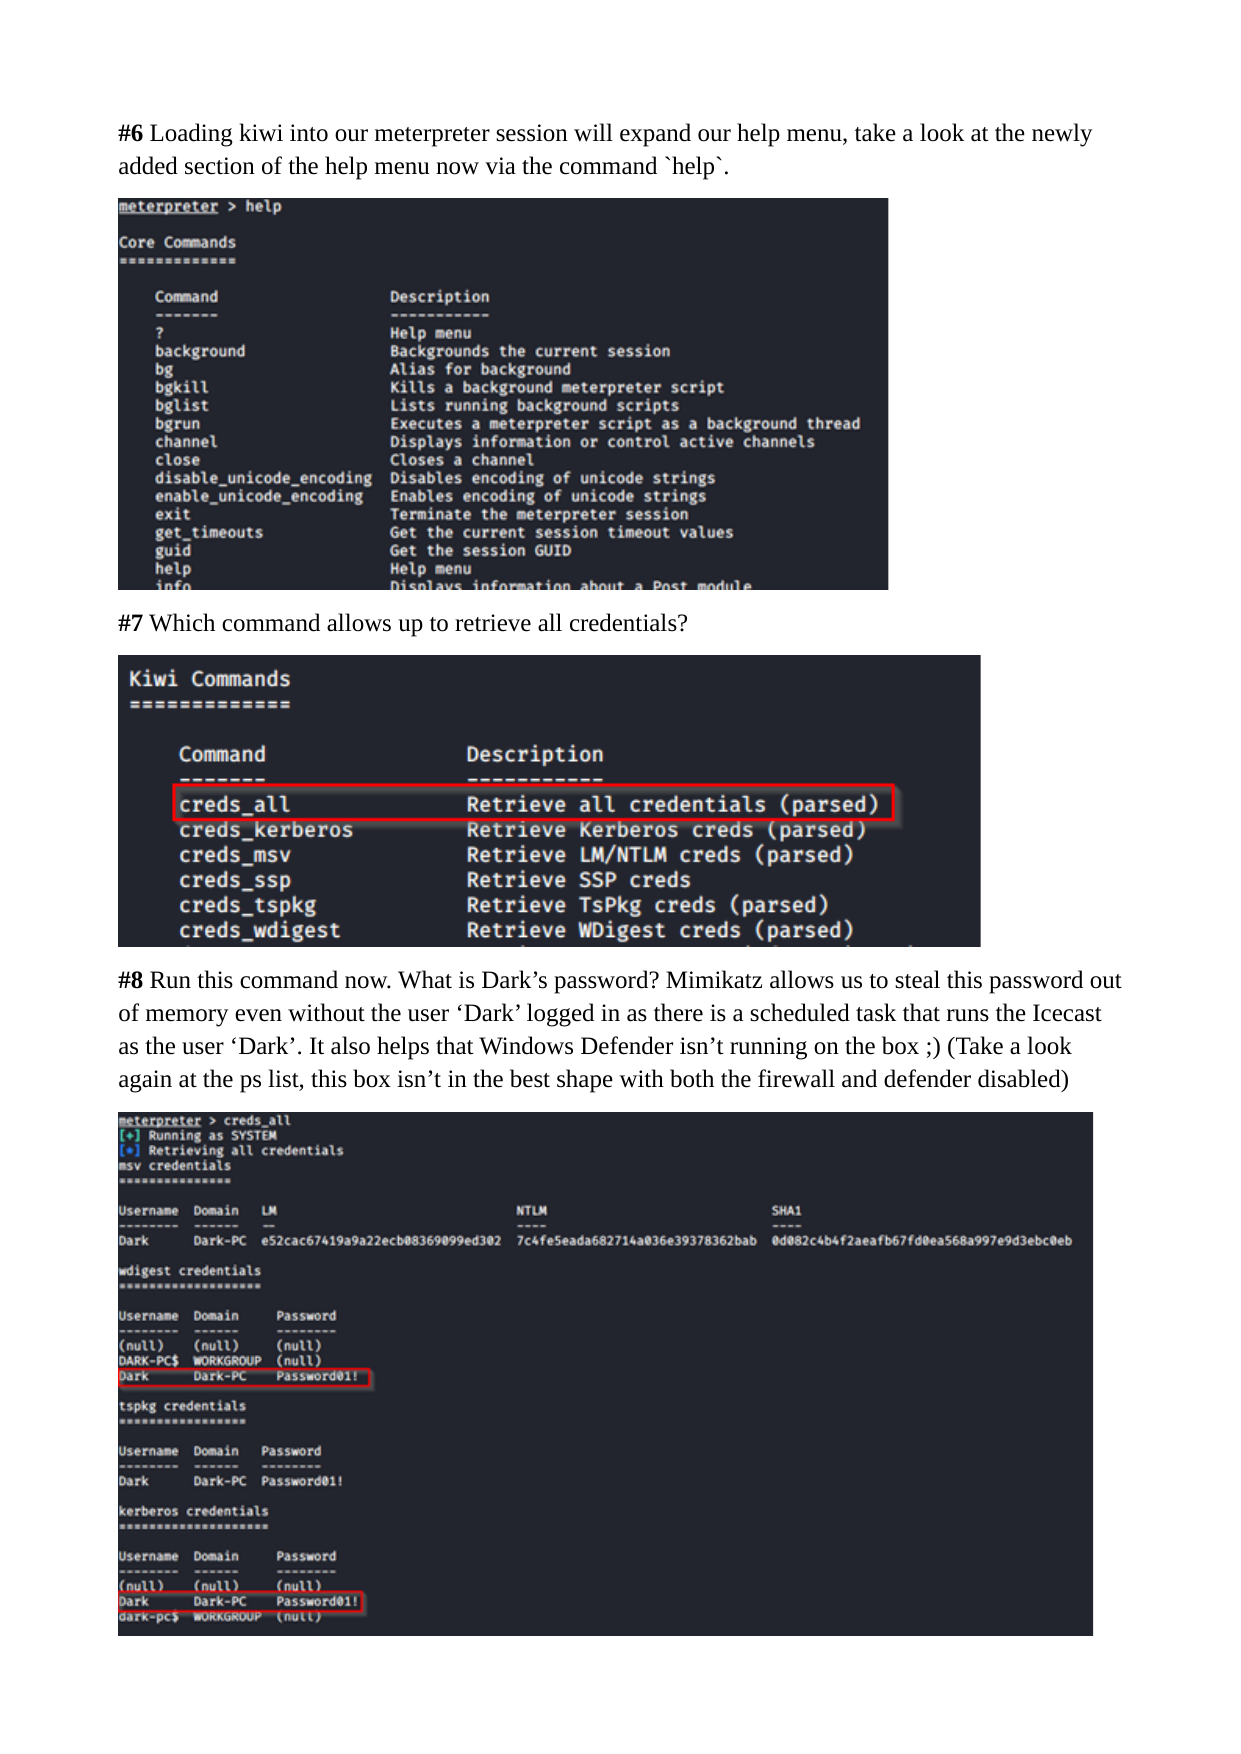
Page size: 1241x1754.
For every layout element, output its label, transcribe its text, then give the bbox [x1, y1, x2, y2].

text #8 Run this command now. What is Dark’s password? Mimikatz allows us to steal this password out of memory even without the user ‘Dark’ logged in as there is a scheduled task that runs the Icecast as the user ‘Dark’. It also helps that Windows Defender isn’t running on the box ;) (Take a look again at the ps list, this box isn’t in the best shape with both the firewall and defender disabled) [118, 965, 1122, 1093]
picture [118, 655, 981, 947]
text #7 Which command allows up to retrieve all credentials? [118, 608, 1122, 637]
picture [118, 1112, 1094, 1636]
picture [118, 198, 889, 590]
text #6 Loading kiwi into our meterpreter session will expand our help menu, take a look at the newly added section of the help menu now via the command `help`. [118, 118, 1122, 180]
